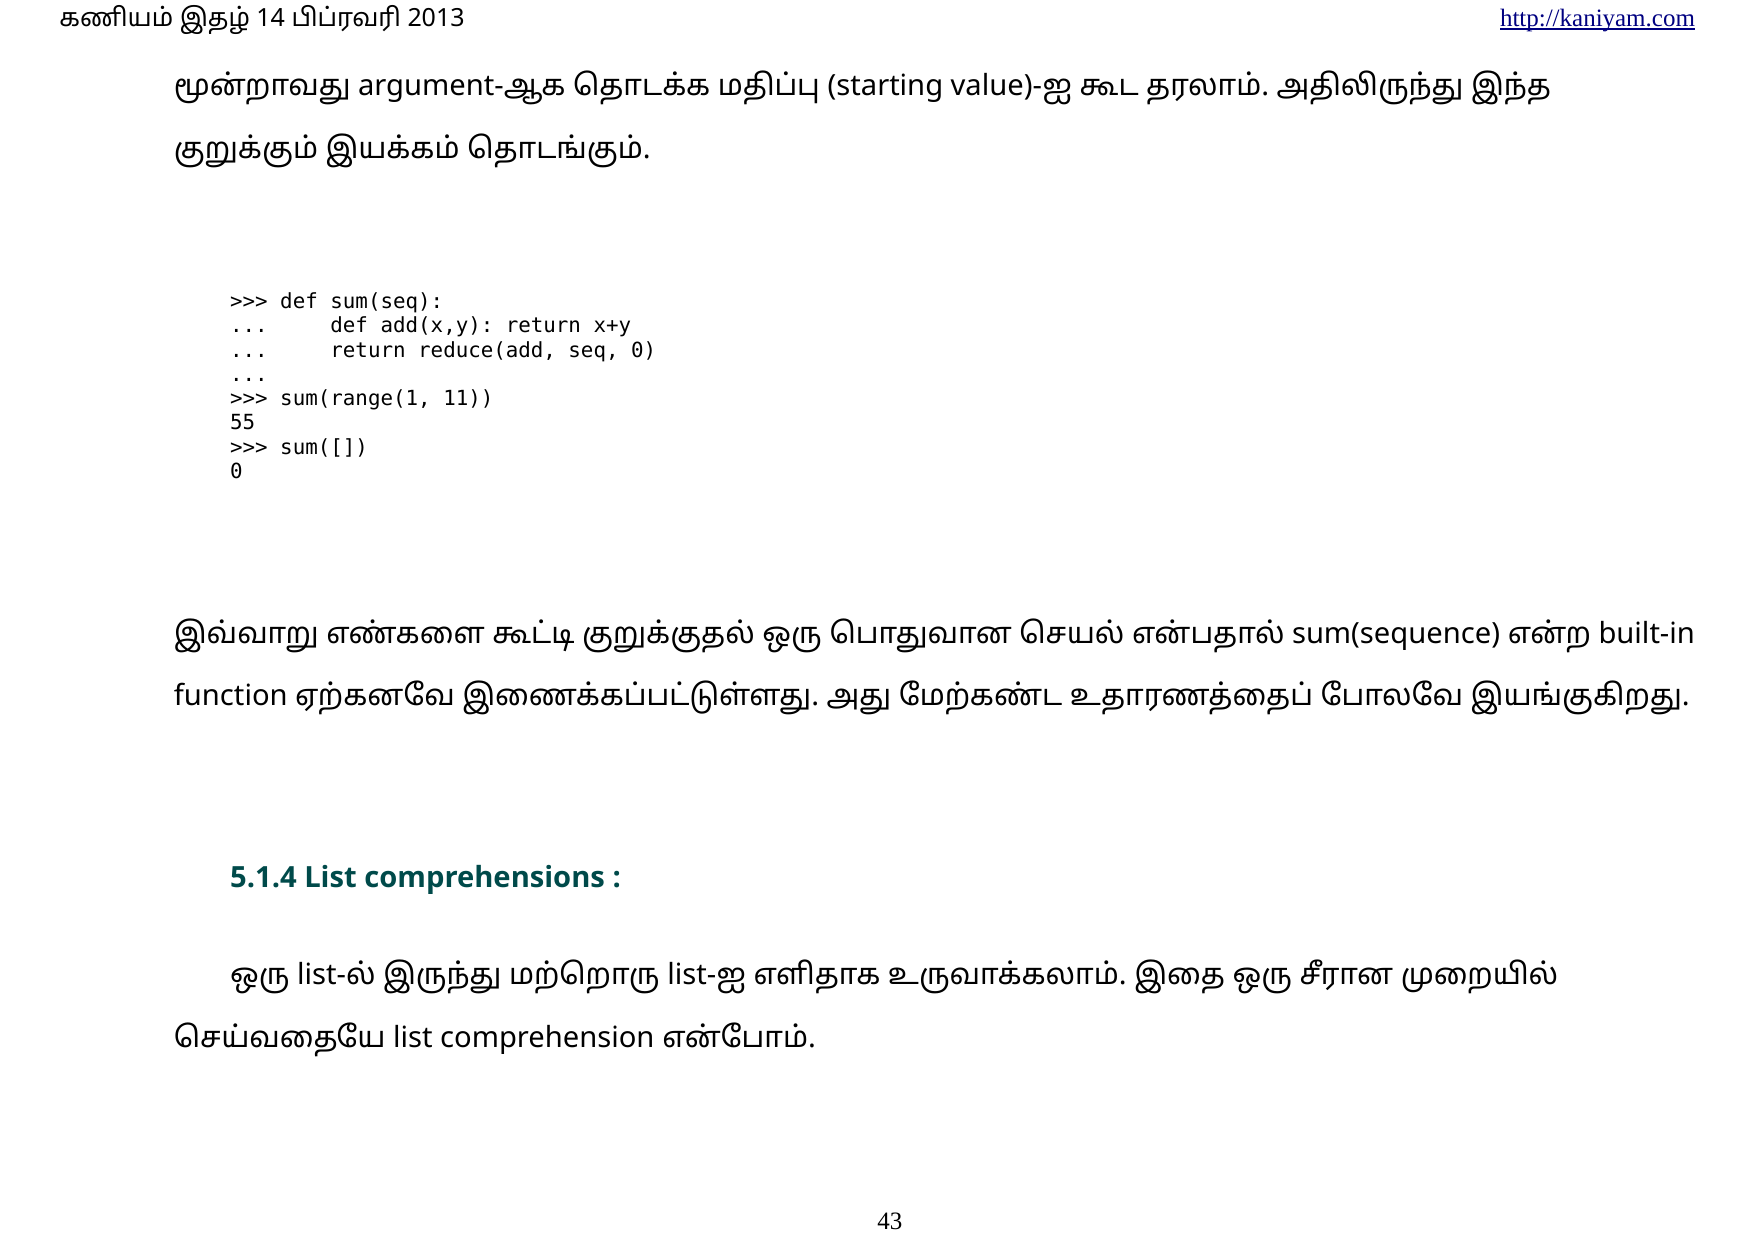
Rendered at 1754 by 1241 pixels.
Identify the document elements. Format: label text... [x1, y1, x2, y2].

text >>> sum([]) [174, 435, 1695, 459]
text 0 [174, 459, 1695, 483]
text ... return reduce(add, seq, 0) [174, 338, 1695, 362]
text 5.1.4 List comprehensions : [174, 856, 1695, 939]
text ... [174, 362, 1695, 386]
text ஒரு list-ல் இருந்து மற்றொரு list-ஐ எளிதாக உருவாக்கலாம். இதை ஒரு சீரான முறையில் செய்வதையே list comprehension என்போம். [174, 954, 1695, 1119]
text ... def add(x,y): return x+y [174, 313, 1695, 338]
text 55 [174, 410, 1695, 435]
text >>> sum(range(1, 11)) [174, 386, 1695, 410]
text மூன்றாவது argument-ஆக தொடக்க மதிப்பு (starting value)-ஐ கூட தரலாம். அதிலிருந்து இந்த குறுக்கும் இயக்கம் தொடங்கும். [174, 64, 1695, 229]
text இவ்வாறு எண்களை கூட்டி குறுக்குதல் ஒரு பொதுவான செயல் என்பதால் sum(sequence) என்ற built-in function ஏற்கனவே இணைக்கப்பட்டுள்ளது. அது மேற்கண்ட உதாரணத்தைப் போலவே இயங்குகிறது. [174, 552, 1695, 837]
text >>> def sum(seq): [174, 289, 1695, 313]
